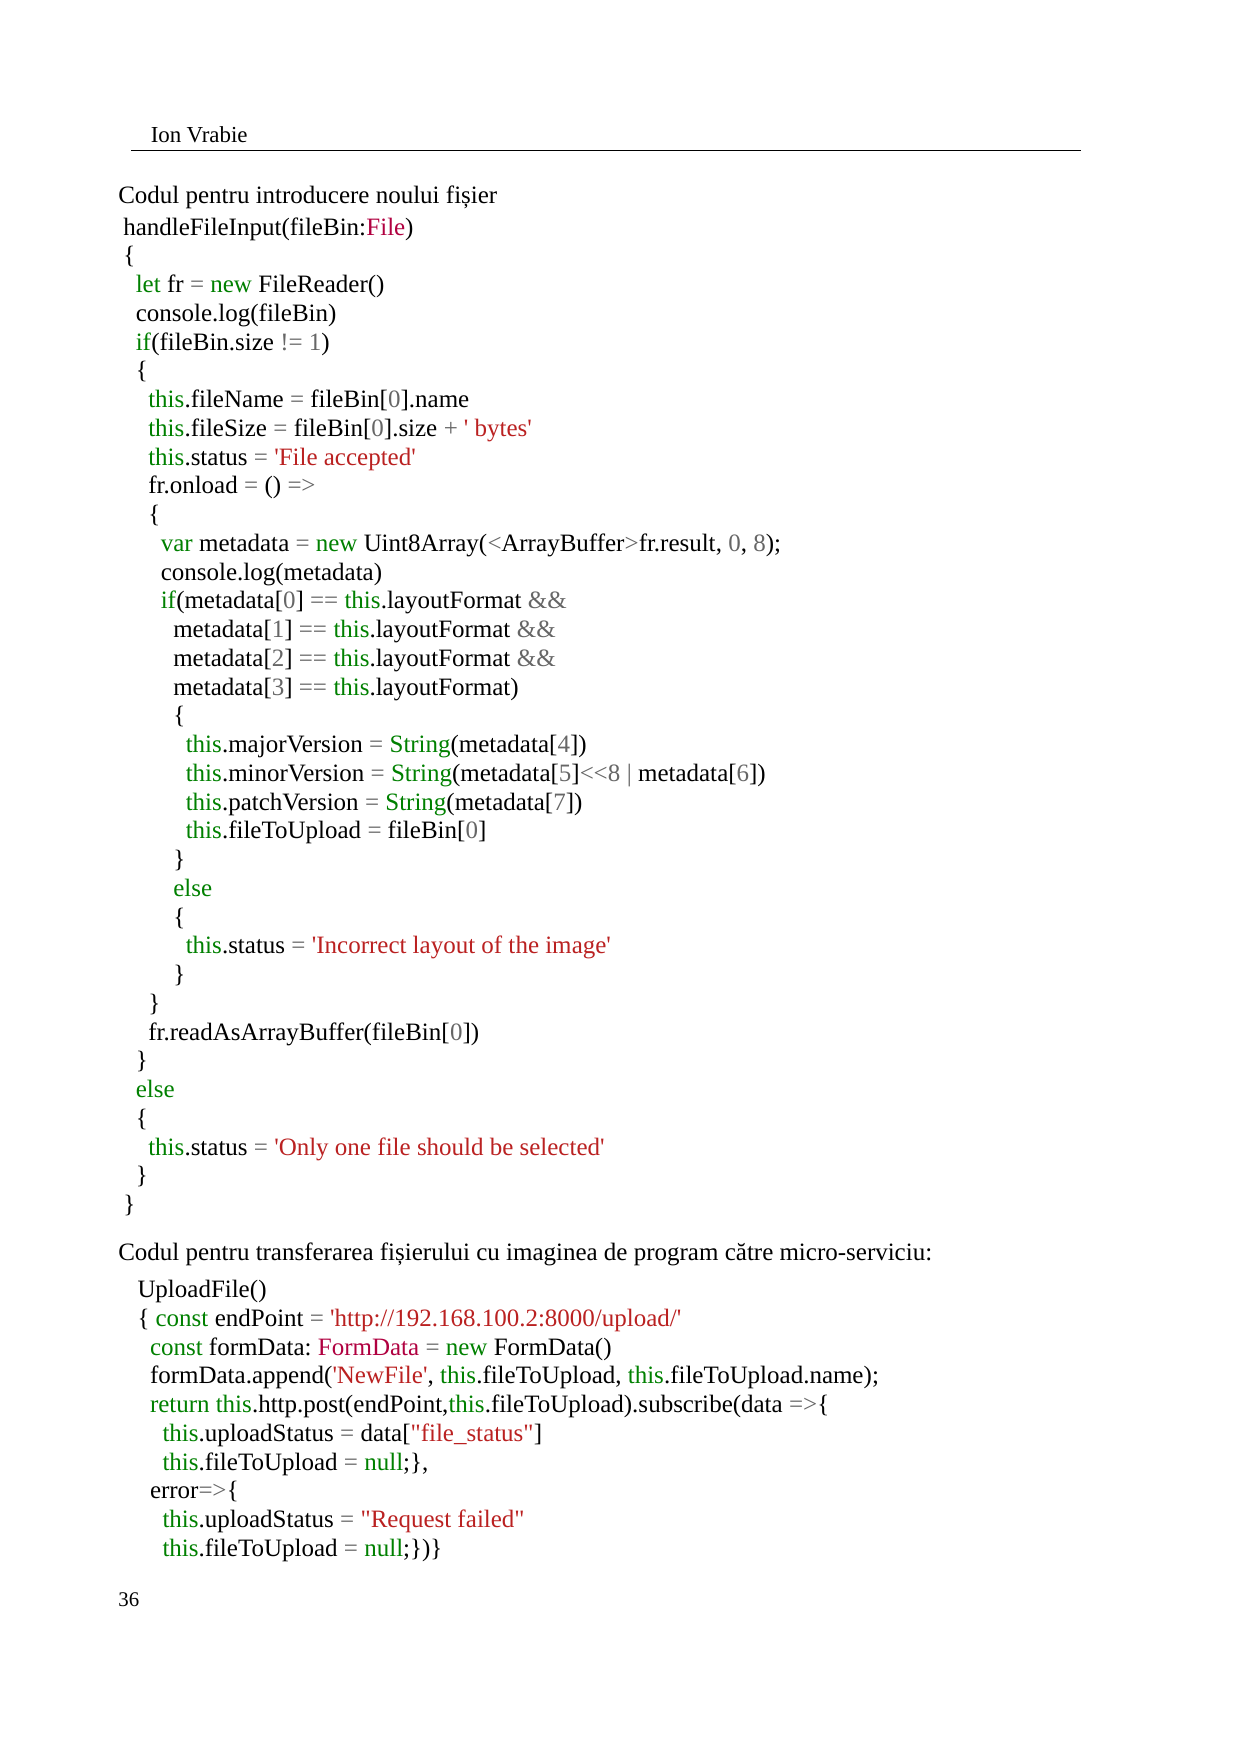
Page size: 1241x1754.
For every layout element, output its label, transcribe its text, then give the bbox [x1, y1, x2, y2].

text Codul pentru transferarea fișierului cu imaginea de program către micro-serviciu: [118, 1237, 1093, 1266]
text Codul pentru introducere noului fișier [118, 180, 1093, 209]
